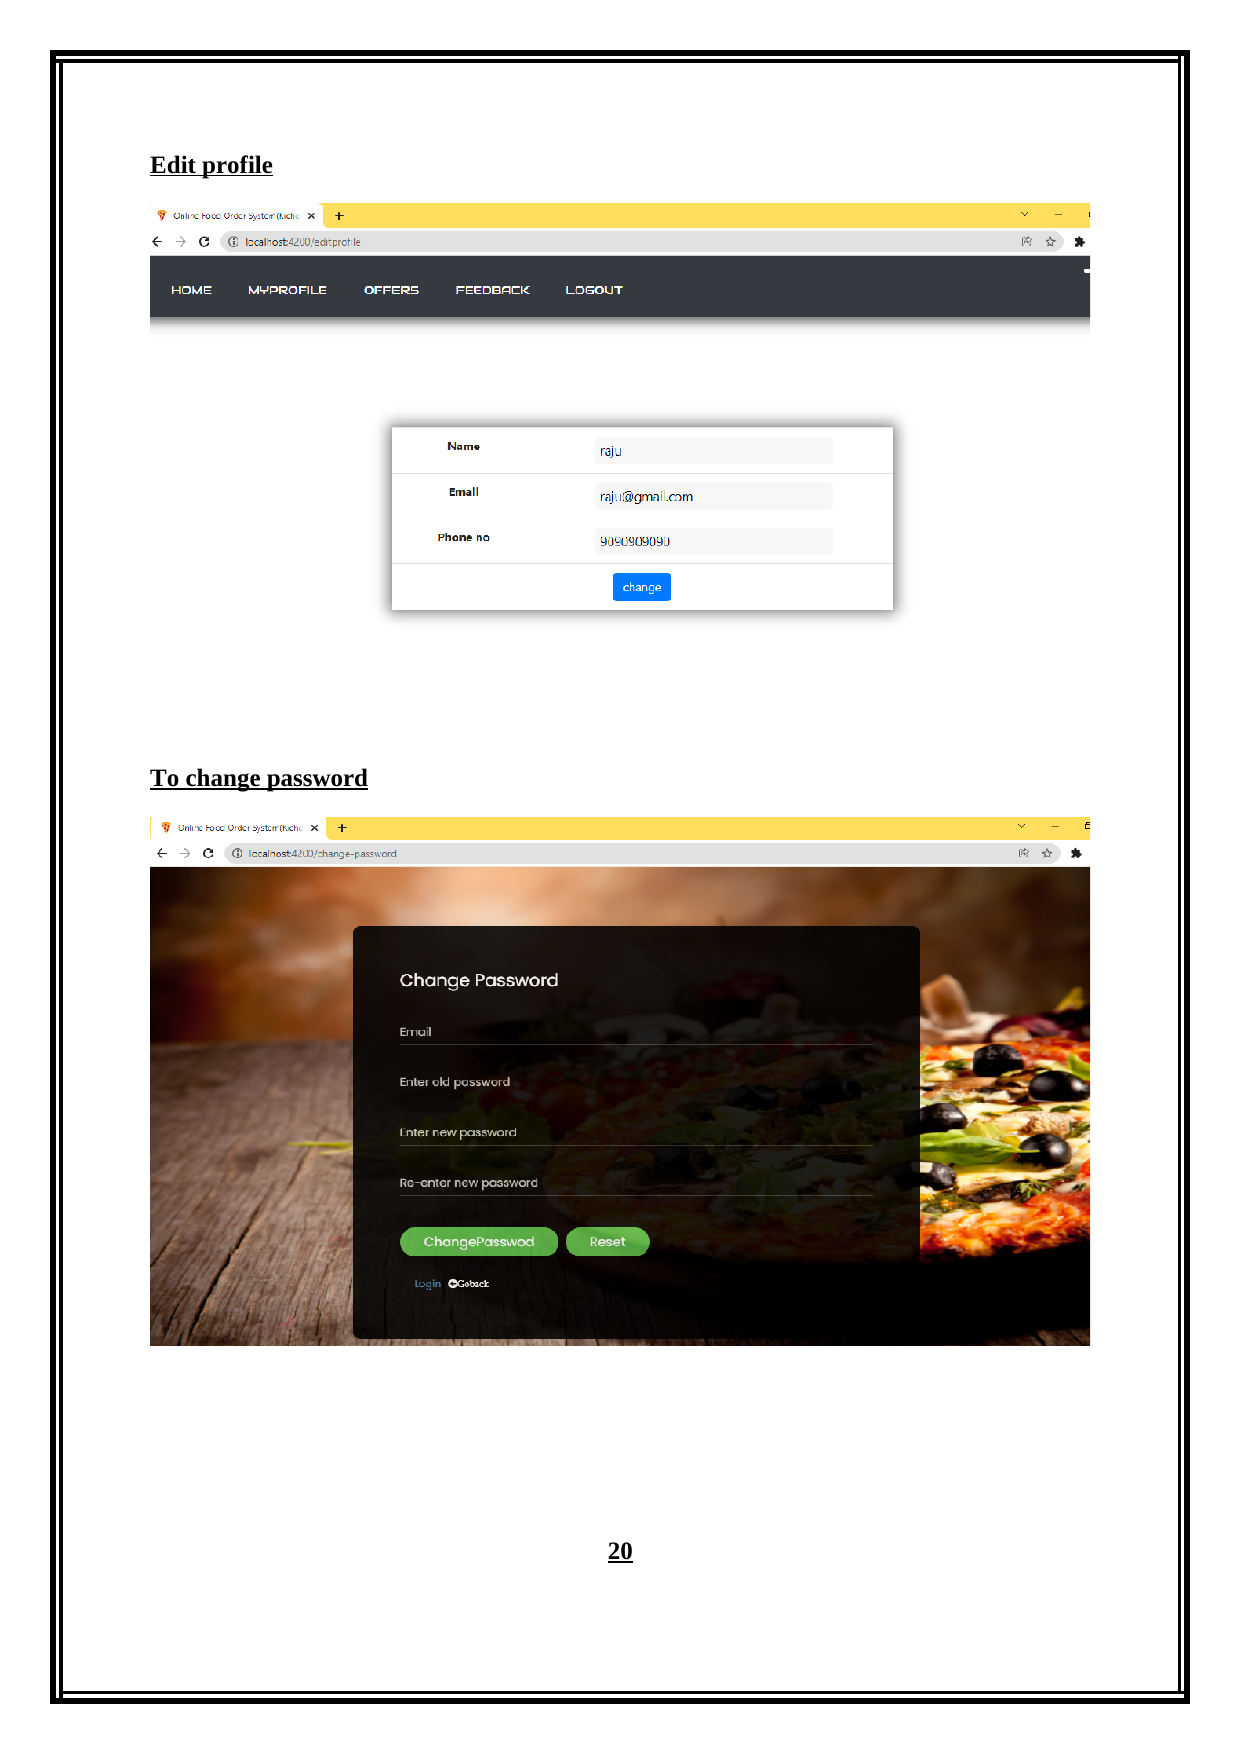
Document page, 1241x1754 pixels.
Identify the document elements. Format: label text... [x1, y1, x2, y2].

text To change password [150, 734, 1090, 792]
picture [150, 817, 1091, 1346]
text 20 [150, 1536, 1090, 1565]
text Edit profile [150, 150, 1090, 179]
picture [150, 203, 1091, 734]
